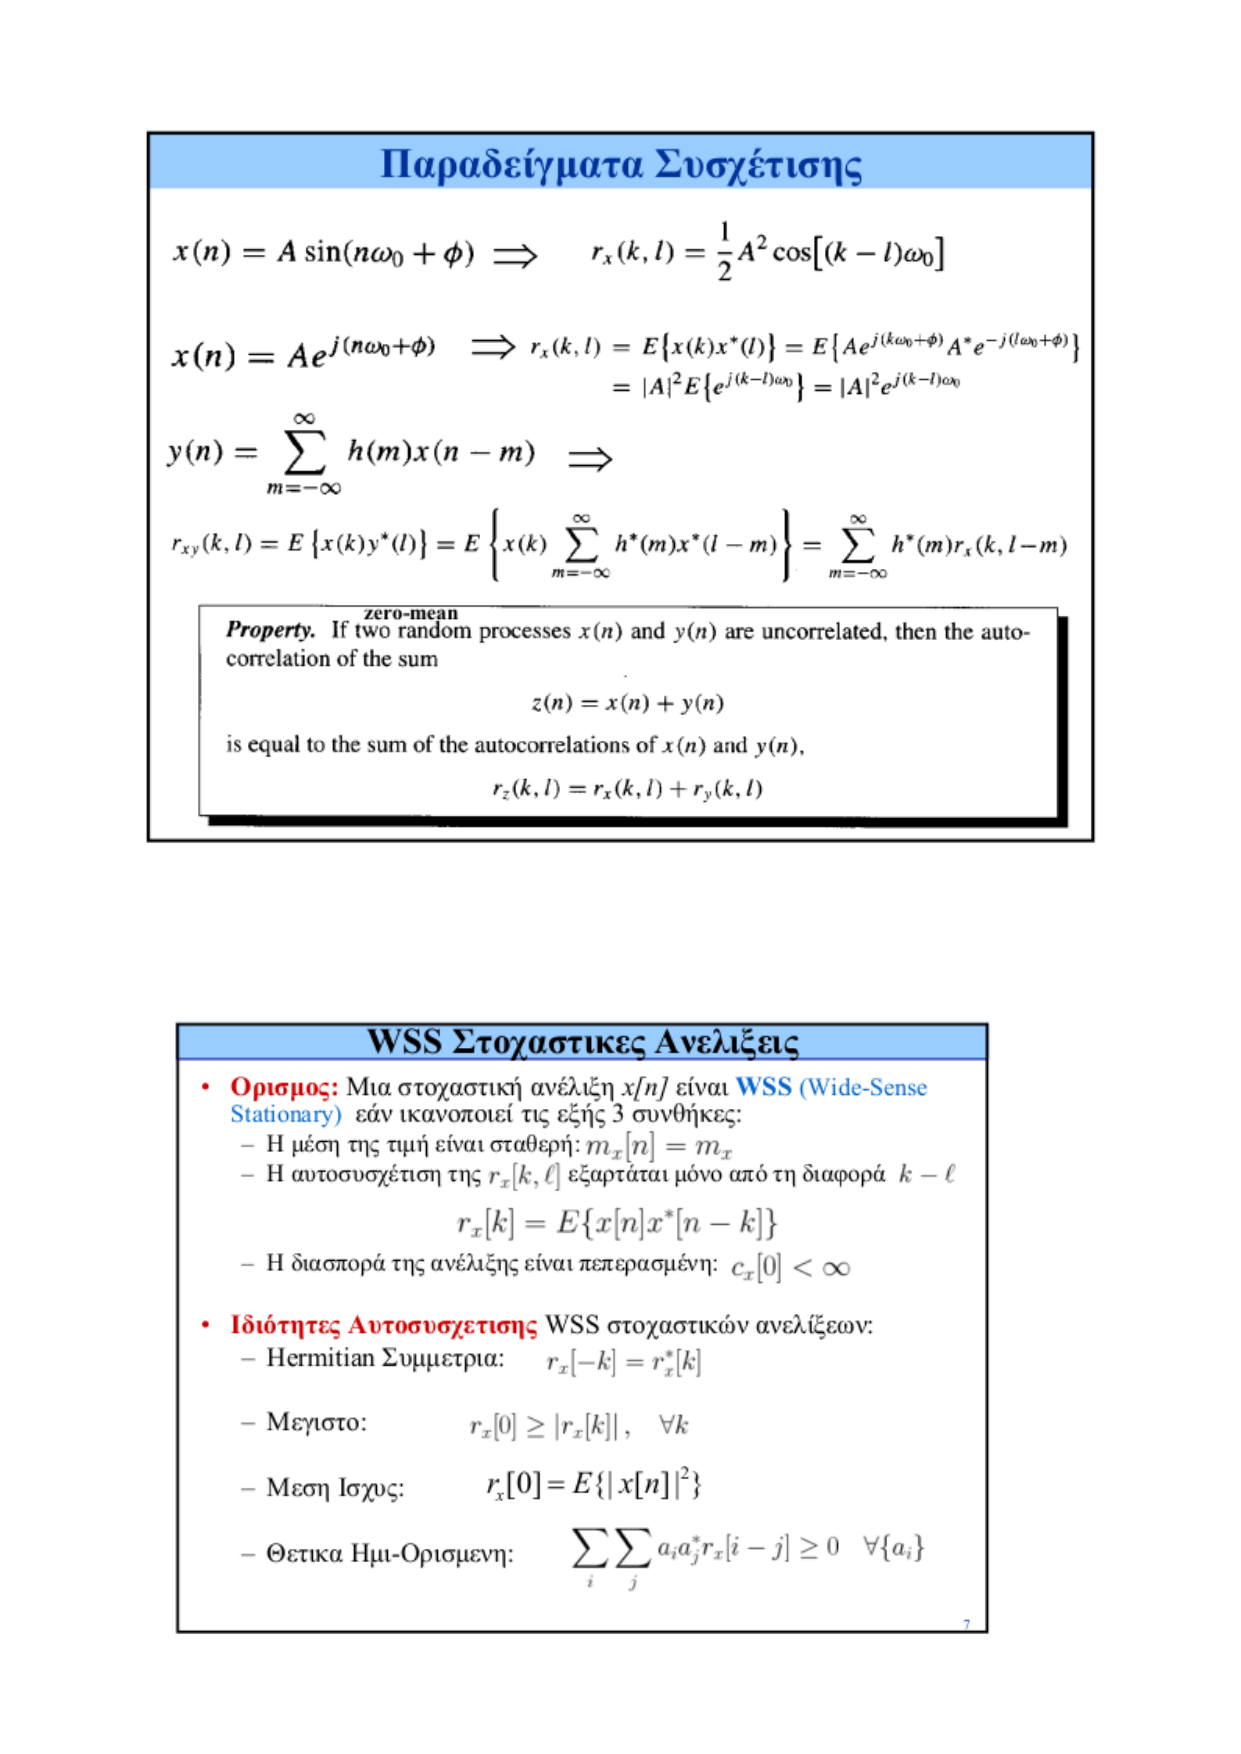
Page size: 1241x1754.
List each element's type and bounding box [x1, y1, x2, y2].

picture [136, 118, 1104, 854]
picture [165, 1011, 998, 1645]
